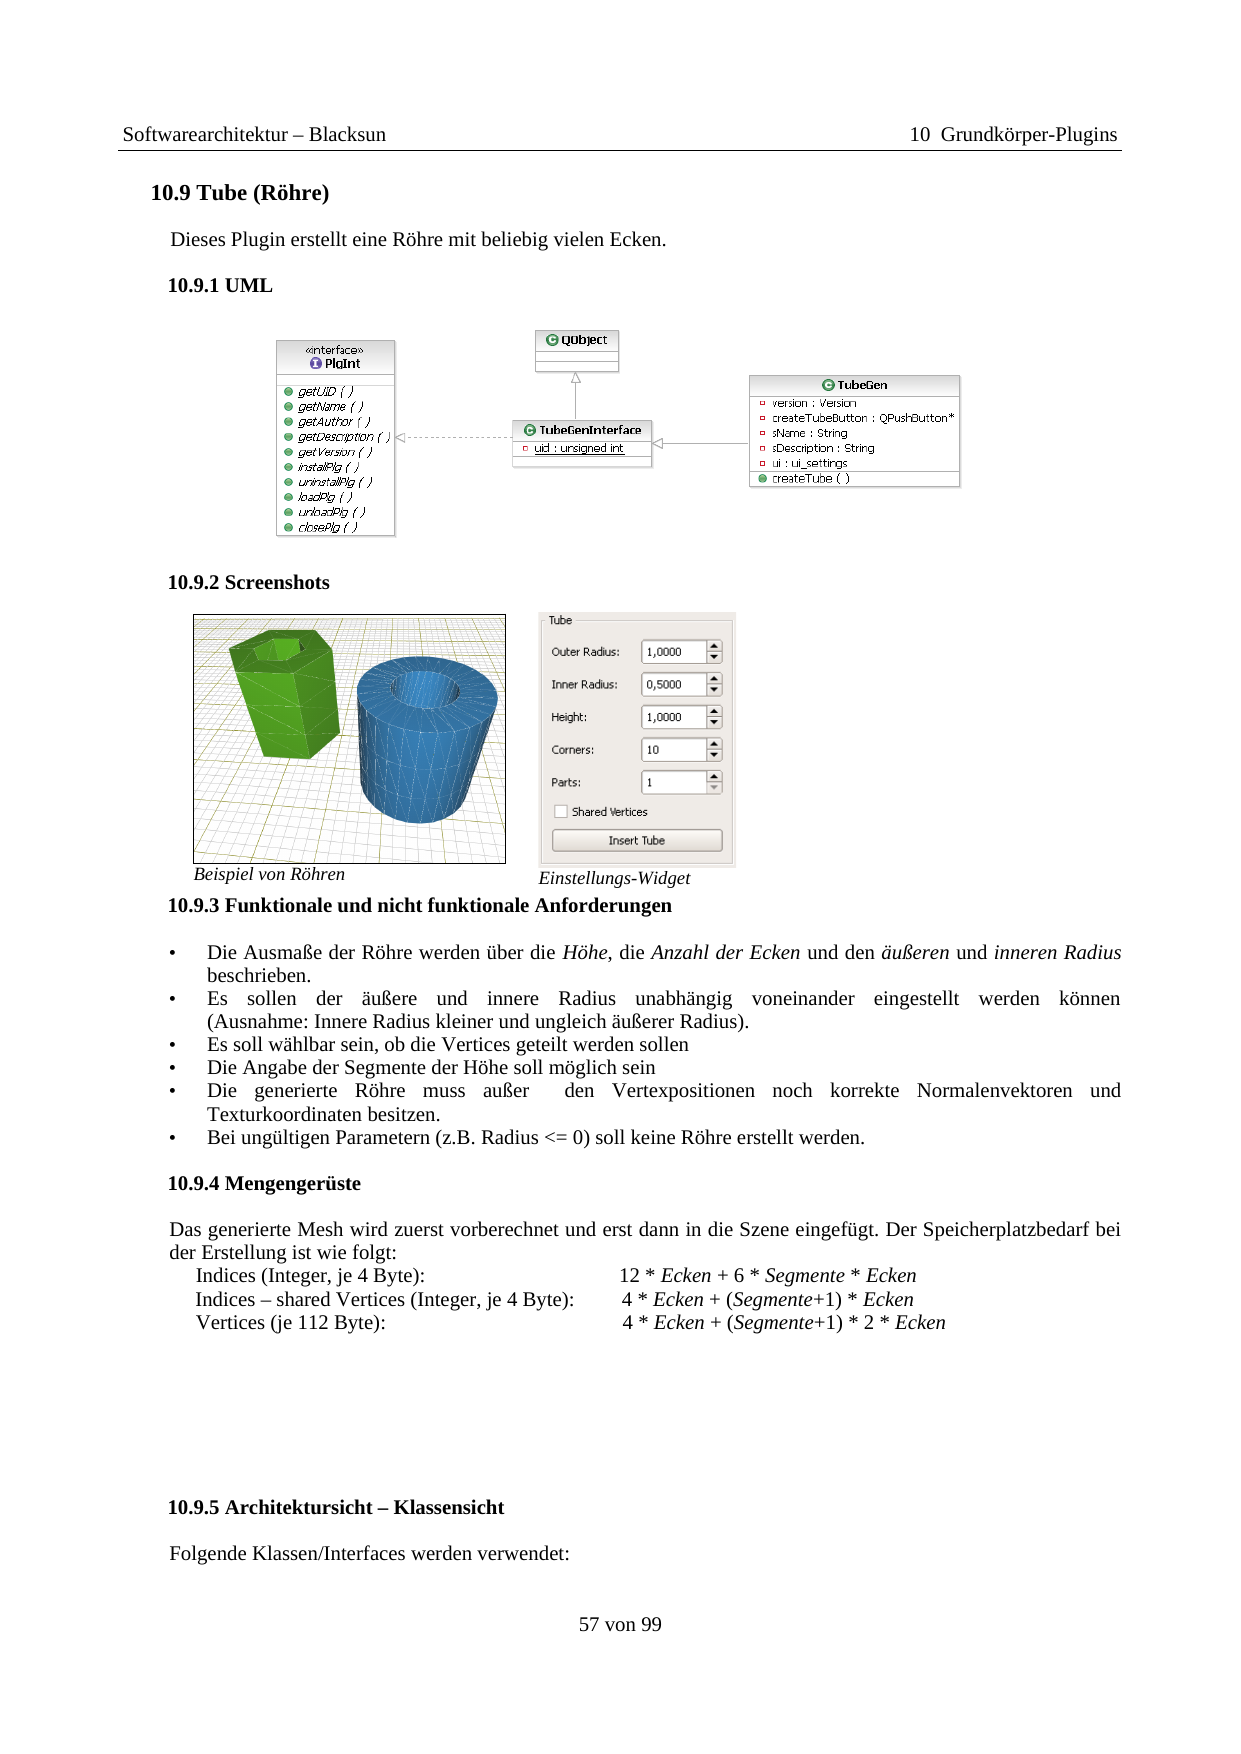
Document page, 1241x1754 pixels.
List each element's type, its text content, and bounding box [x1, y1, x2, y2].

text Einstellungs-Widget [538, 868, 736, 888]
subtitle Screenshots [162, 571, 1122, 594]
list Die Ausmaße der Röhre werden über die Höhe, die Anzahl der Ecken und den äußeren und inneren Radius beschrieben. [169, 941, 1122, 987]
picture [194, 615, 505, 863]
list Die Angabe der Segmente der Höhe soll möglich sein [169, 1056, 1122, 1079]
subtitle Tube (Röhre) [145, 179, 1122, 205]
list Bei ungültigen Parametern (z.B. Radius <= 0) soll keine Röhre erstellt werden. [169, 1126, 1122, 1149]
picture [538, 612, 737, 868]
text Vertices (je 112 Byte): 4 * Ecken + (Segmente+1) * 2 * Ecken [169, 1311, 1122, 1334]
subtitle Mengengerüste [162, 1172, 1122, 1195]
text Das generierte Mesh wird zuerst vorberechnet und erst dann in die Szene eingefügt. Der Speicherplatzbedarf bei der Erstellung ist wie folgt: [169, 1218, 1122, 1264]
list Es soll wählbar sein, ob die Vertices geteilt werden sollen [169, 1033, 1122, 1056]
text Indices (Integer, je 4 Byte): 12 * Ecken + 6 * Segmente * Ecken [169, 1264, 1122, 1287]
subtitle UML [162, 274, 1122, 297]
list Die generierte Röhre muss außer den Vertexpositionen noch korrekte Normalenvektoren und Texturkoordinaten besitzen. [169, 1079, 1122, 1126]
subtitle Funktionale und nicht funktionale Anforderungen [162, 894, 1122, 917]
text Indices – shared Vertices (Integer, je 4 Byte): 4 * Ecken + (Segmente+1) * Ecken [169, 1287, 1122, 1311]
list Es sollen der äußere und innere Radius unabhängig voneinander eingestellt werden können (Ausnahme: Innere Radius kleiner und ungleich äußerer Radius). [169, 987, 1122, 1033]
text Folgende Klassen/Interfaces werden verwendet: [169, 1542, 1122, 1565]
subtitle Architektursicht – Klassensicht [162, 1496, 1122, 1519]
text Dieses Plugin erstellt eine Röhre mit beliebig vielen Ecken. [170, 228, 1122, 251]
picture [266, 320, 974, 548]
text Beispiel von Röhren [193, 864, 506, 884]
